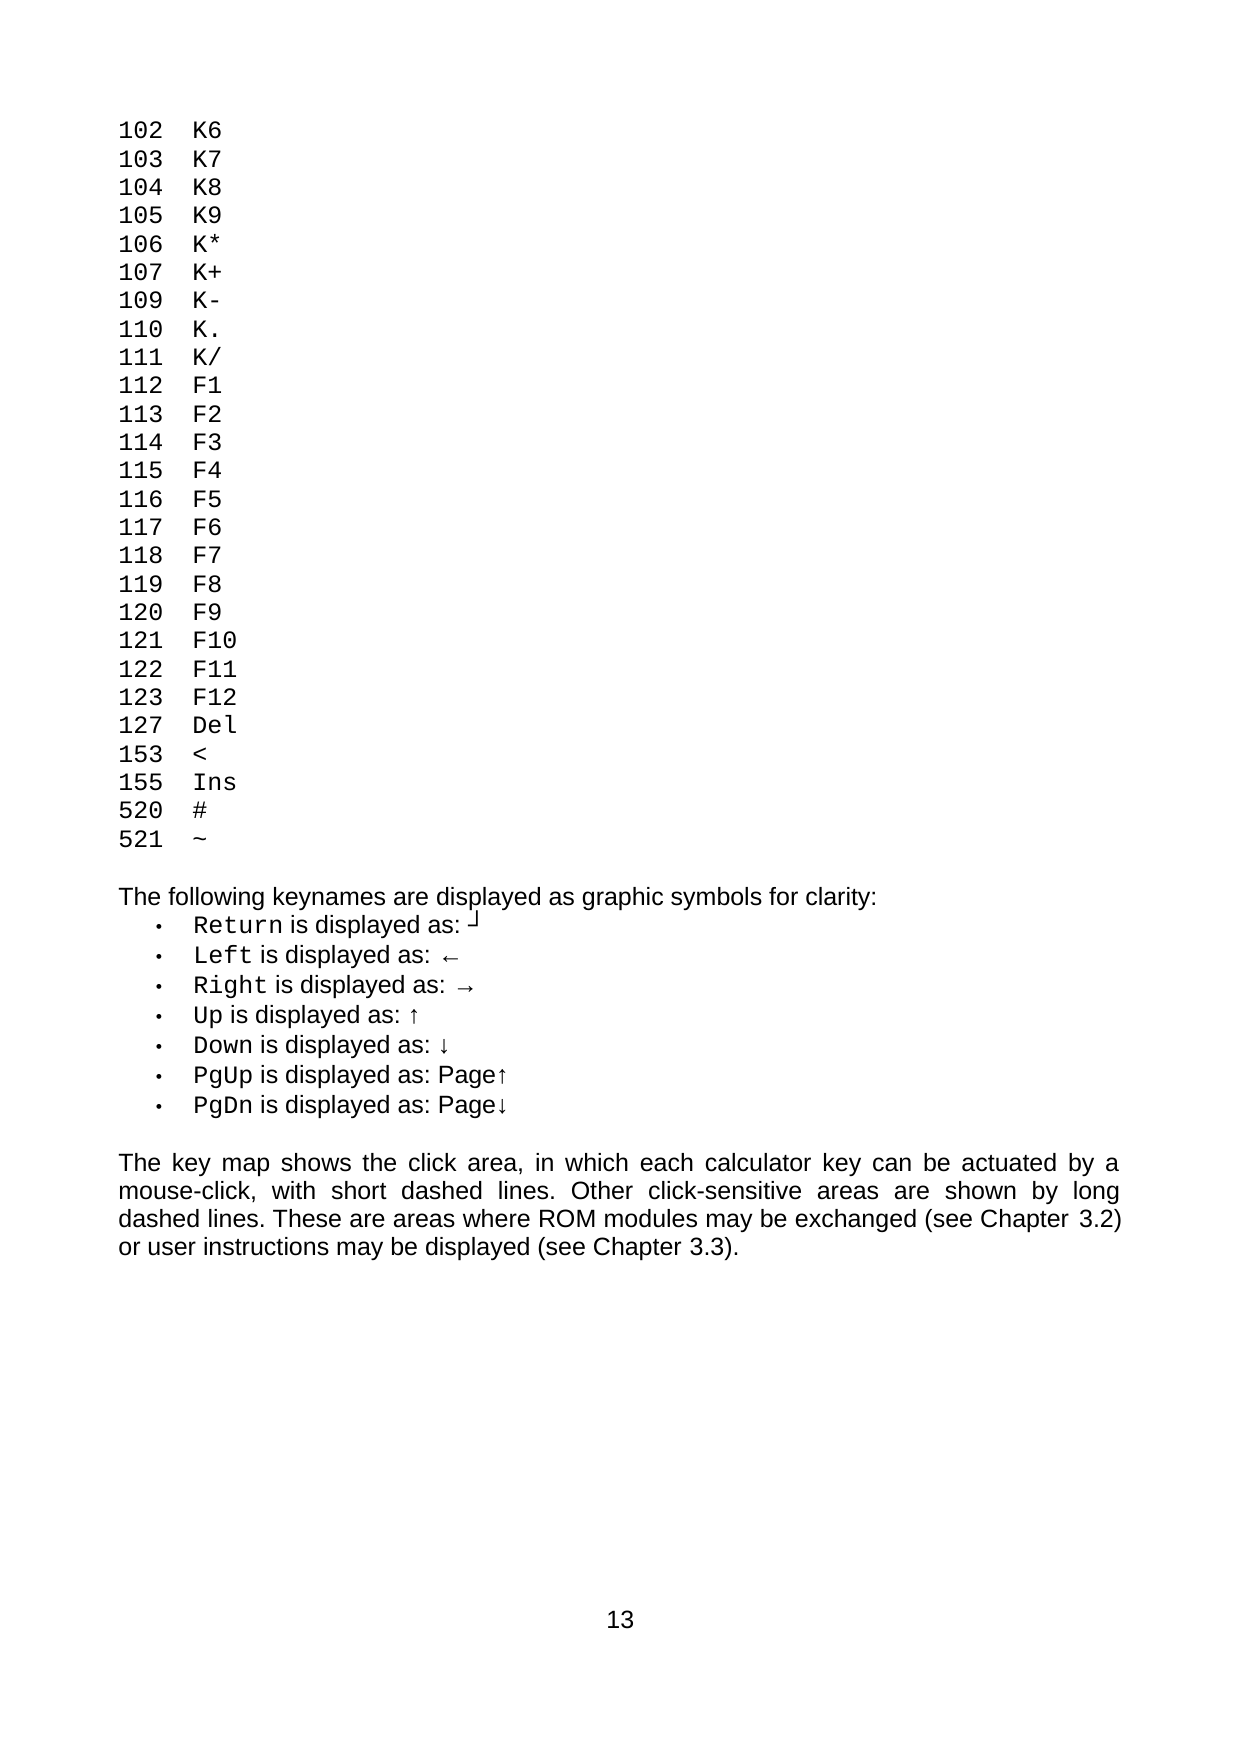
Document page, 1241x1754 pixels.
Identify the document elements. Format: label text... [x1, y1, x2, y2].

list Return is displayed as: ┘ [156, 911, 1122, 941]
text 111 K/ [118, 345, 1122, 373]
text 122 F11 [118, 656, 1122, 685]
text 107 K+ [118, 260, 1122, 288]
text 112 F1 [118, 373, 1122, 401]
text 119 F8 [118, 571, 1122, 600]
text 114 F3 [118, 430, 1122, 458]
text The key map shows the click area, in which each calculator key can be actuated by a mouse-click, with short dashed lines. Other click-sensitive areas are shown by long dashed lines. These are areas where ROM modules may be exchanged (see Chapter 3.2) or user instructions may be displayed (see Chapter 3.3). [118, 1149, 1122, 1261]
list Up is displayed as: ↑ [156, 1001, 1122, 1031]
text 521 ~ [118, 826, 1122, 855]
text 110 K. [118, 316, 1122, 345]
text The following keynames are displayed as graphic symbols for clarity: [118, 883, 1122, 911]
text 127 Del [118, 713, 1122, 741]
list Down is displayed as: ↓ [156, 1031, 1122, 1061]
text 106 K* [118, 231, 1122, 260]
text 105 K9 [118, 203, 1122, 231]
text 153 < [118, 741, 1122, 770]
list Right is displayed as: → [156, 971, 1122, 1001]
text 117 F6 [118, 515, 1122, 543]
text 118 F7 [118, 543, 1122, 571]
text 109 K- [118, 288, 1122, 316]
text 102 K6 [118, 118, 1122, 146]
text 116 F5 [118, 486, 1122, 515]
text 115 F4 [118, 458, 1122, 486]
text 104 K8 [118, 175, 1122, 203]
list PgDn is displayed as: Page↓ [156, 1091, 1122, 1121]
text 155 Ins [118, 770, 1122, 798]
text 103 K7 [118, 146, 1122, 175]
text 120 F9 [118, 600, 1122, 628]
list Left is displayed as: ← [156, 941, 1122, 971]
text 121 F10 [118, 628, 1122, 656]
text 123 F12 [118, 685, 1122, 713]
text 113 F2 [118, 401, 1122, 430]
list PgUp is displayed as: Page↑ [156, 1061, 1122, 1091]
text 520 # [118, 798, 1122, 826]
